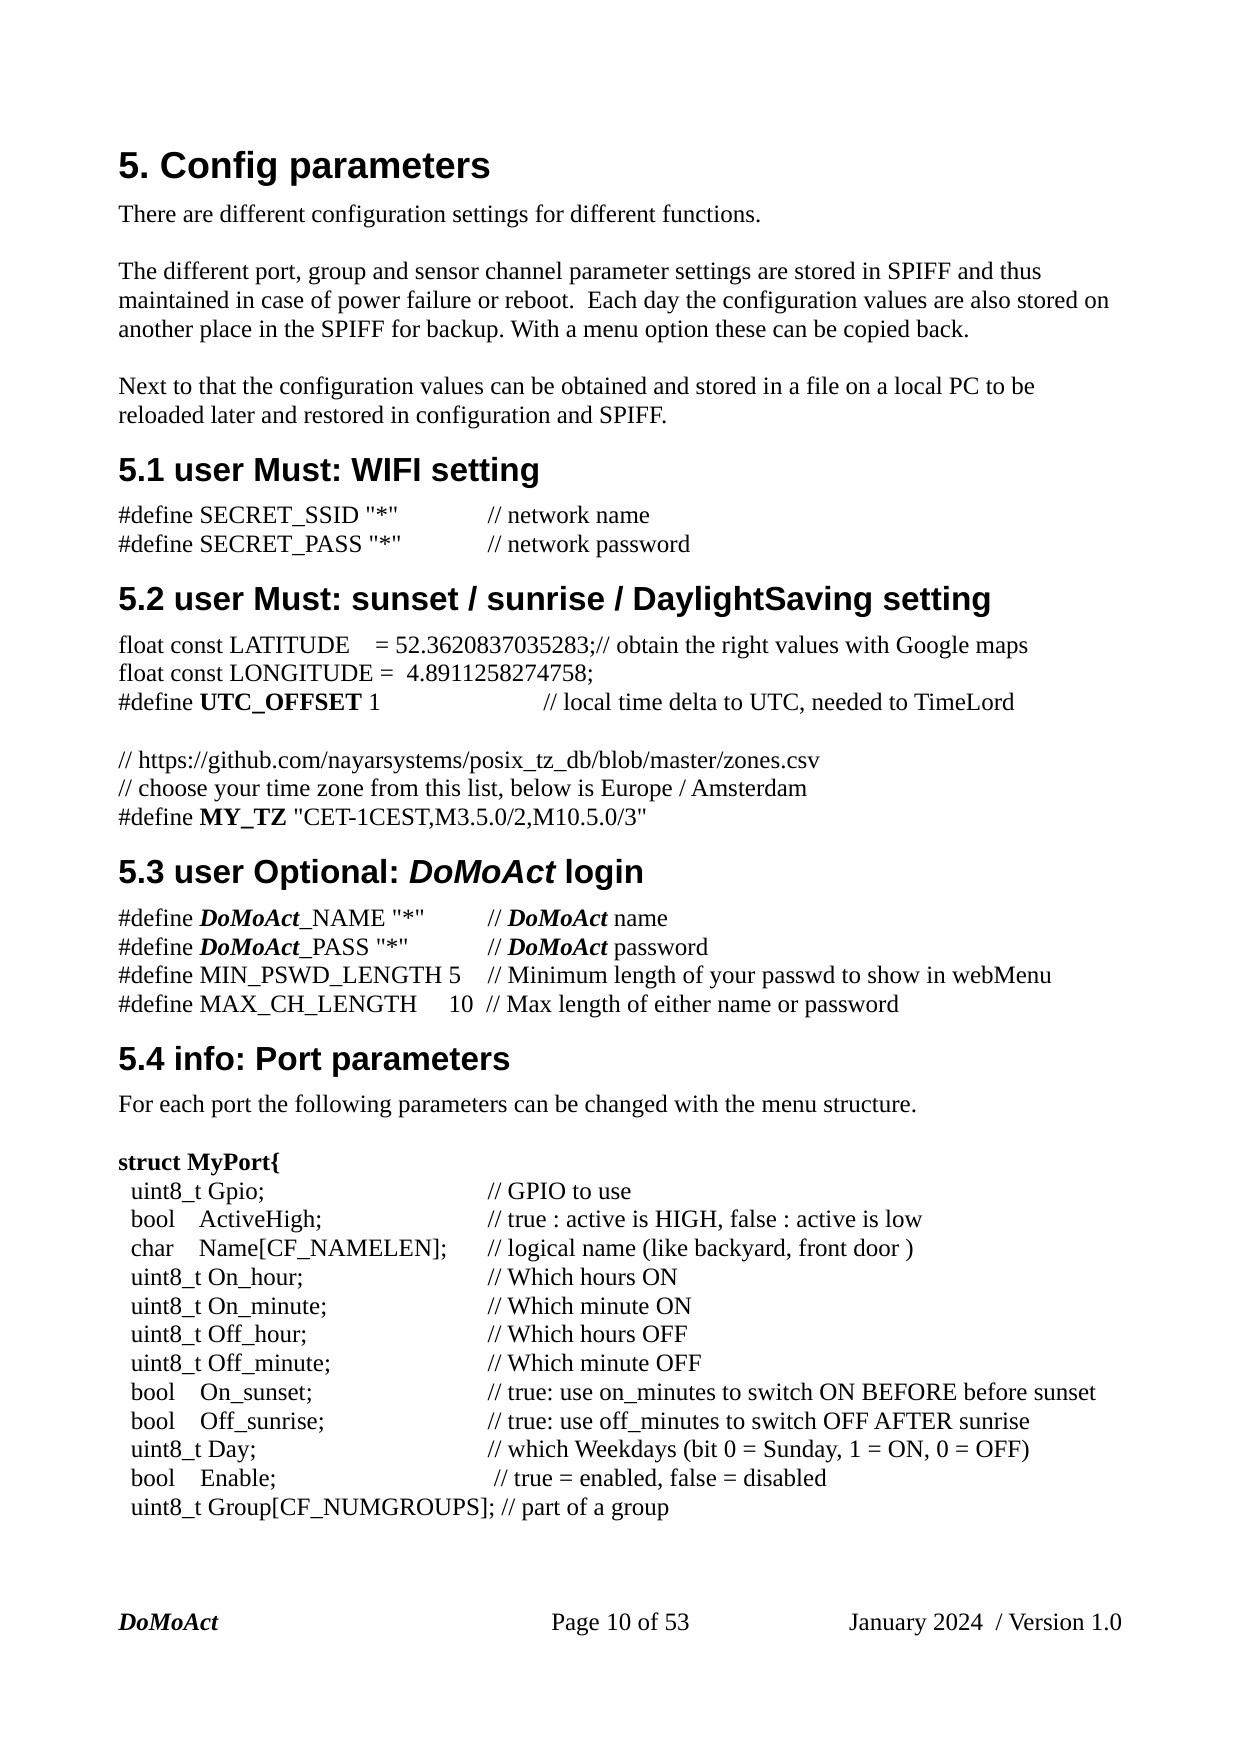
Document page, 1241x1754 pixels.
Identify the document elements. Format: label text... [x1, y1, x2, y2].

text #define SECRET_PASS "*" // network password [118, 529, 1122, 558]
text float const LATITUDE = 52.3620837035283;// obtain the right values with Google maps [118, 630, 1122, 658]
subtitle 5. Config parameters [118, 143, 1122, 186]
text Next to that the configuration values can be obtained and stored in a file on a local PC to be reloaded later and restored in configuration and SPIFF. [118, 371, 1122, 429]
subtitle 5.2 user Must: sunset / sunrise / DaylightSaving setting [118, 579, 1122, 617]
text char Name[CF_NAMELEN]; // logical name (like backyard, front door ) [118, 1233, 1122, 1262]
text bool ActiveHigh; // true : active is HIGH, false : active is low [118, 1204, 1122, 1233]
text #define MY_TZ "CET-1CEST,M3.5.0/2,M10.5.0/3" [118, 802, 1122, 831]
text uint8_t Group[CF_NUMGROUPS]; // part of a group [118, 1492, 1122, 1521]
text bool Enable; // true = enabled, false = disabled [118, 1463, 1122, 1492]
text struct MyPort{ [118, 1147, 1122, 1176]
subtitle 5.3 user Optional: DoMoAct login [118, 852, 1122, 890]
text bool Off_sunrise; // true: use off_minutes to switch OFF AFTER sunrise [118, 1406, 1122, 1434]
text #define UTC_OFFSET 1 // local time delta to UTC, needed to TimeLord [118, 687, 1122, 716]
text float const LONGITUDE = 4.8911258274758; [118, 658, 1122, 687]
text bool On_sunset; // true: use on_minutes to switch ON BEFORE before sunset [118, 1377, 1122, 1406]
text uint8_t Gpio; // GPIO to use [118, 1176, 1122, 1204]
text uint8_t On_minute; // Which minute ON [118, 1291, 1122, 1319]
text uint8_t Day; // which Weekdays (bit 0 = Sunday, 1 = ON, 0 = OFF) [118, 1434, 1122, 1463]
text #define MIN_PSWD_LENGTH 5 // Minimum length of your passwd to show in webMenu [118, 960, 1122, 989]
text #define SECRET_SSID "*" // network name [118, 501, 1122, 529]
text For each port the following parameters can be changed with the menu structure. [118, 1089, 1122, 1118]
subtitle 5.1 user Must: WIFI setting [118, 449, 1122, 488]
text There are different configuration settings for different functions. [118, 199, 1122, 227]
text #define DoMoAct_PASS "*" // DoMoAct password [118, 932, 1122, 960]
text // choose your time zone from this list, below is Europe / Amsterdam [118, 773, 1122, 802]
text #define MAX_CH_LENGTH 10 // Max length of either name or password [118, 989, 1122, 1018]
text uint8_t On_hour; // Which hours ON [118, 1262, 1122, 1291]
text The different port, group and sensor channel parameter settings are stored in SPIFF and thus maintained in case of power failure or reboot. Each day the configuration values are also stored on another place in the SPIFF for backup. With a menu option these can be copied back. [118, 256, 1122, 342]
subtitle 5.4 info: Port parameters [118, 1039, 1122, 1077]
text #define DoMoAct_NAME "*" // DoMoAct name [118, 903, 1122, 932]
text uint8_t Off_minute; // Which minute OFF [118, 1348, 1122, 1377]
text uint8_t Off_hour; // Which hours OFF [118, 1319, 1122, 1348]
text // https://github.com/nayarsystems/posix_tz_db/blob/master/zones.csv [118, 745, 1122, 773]
